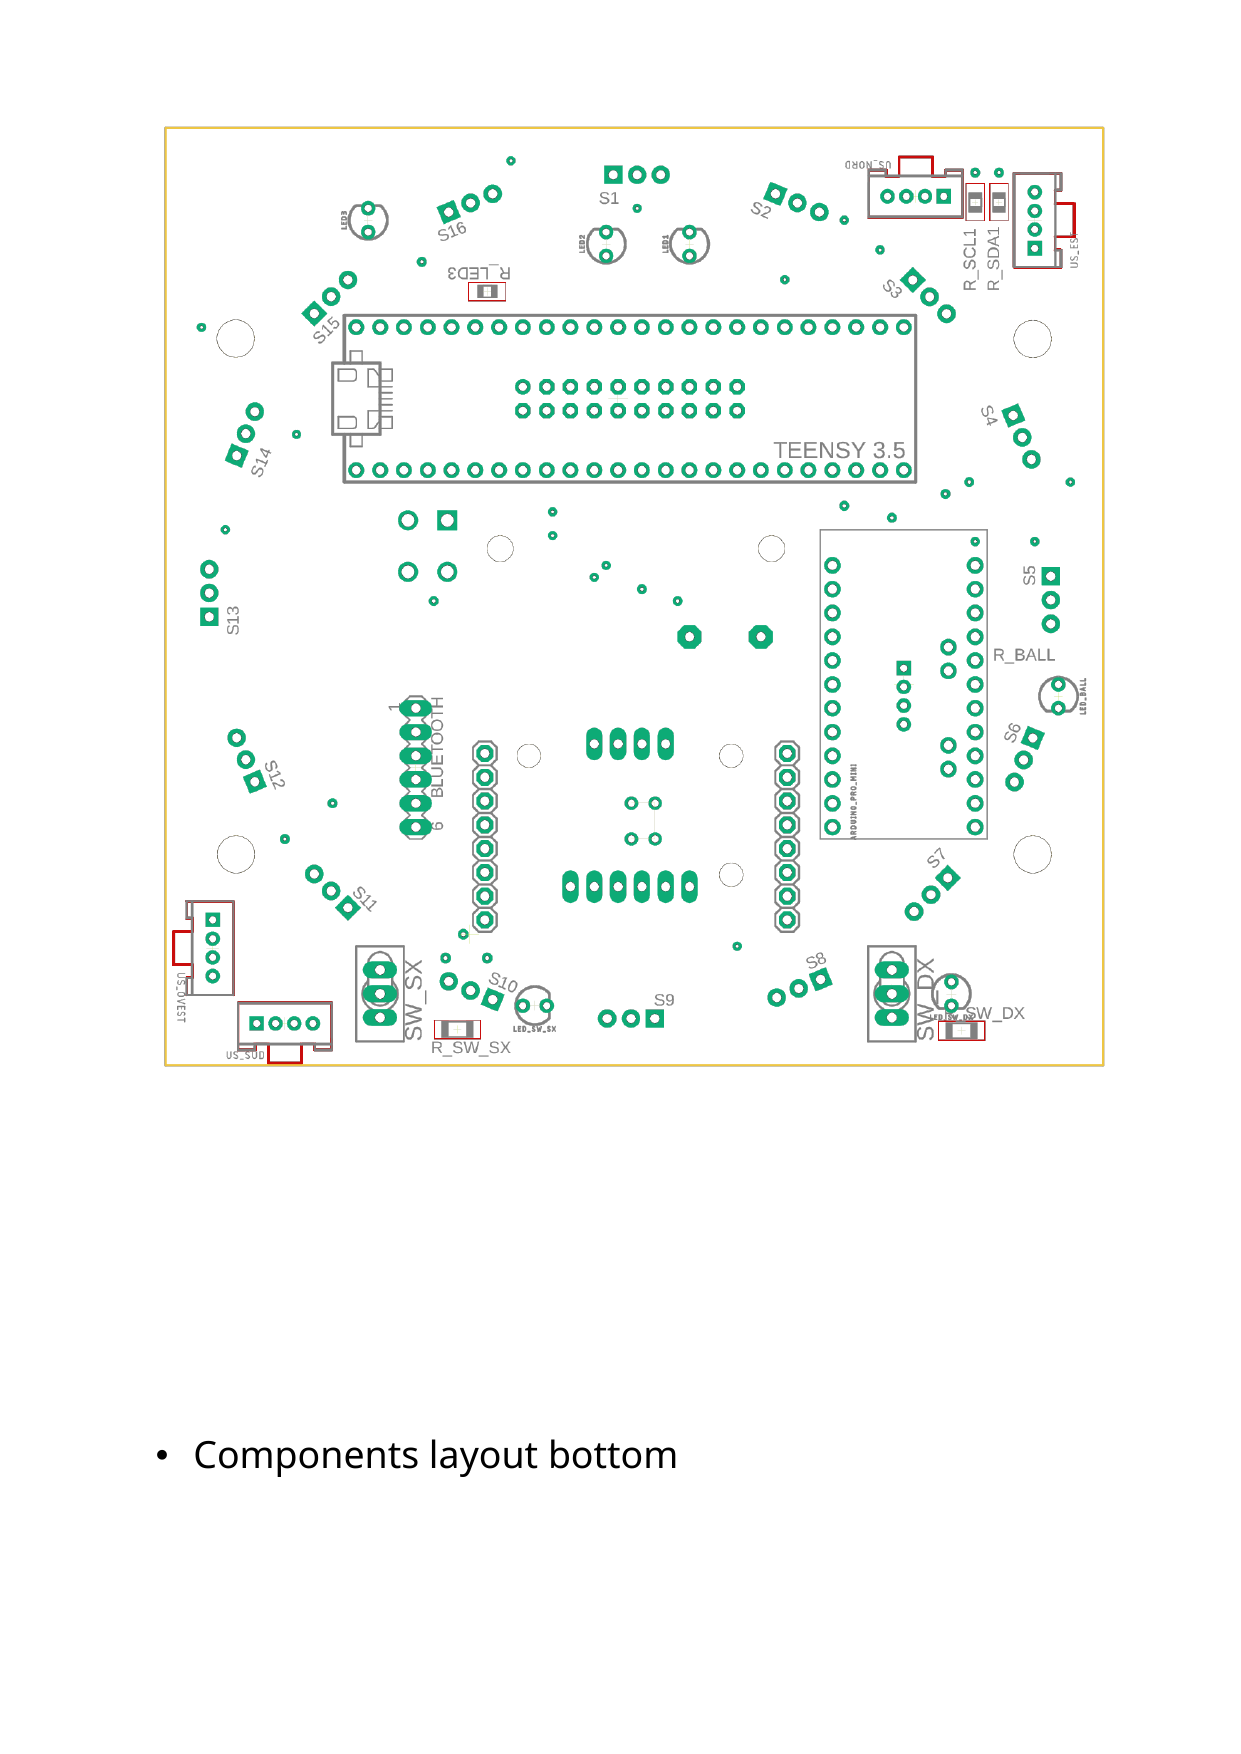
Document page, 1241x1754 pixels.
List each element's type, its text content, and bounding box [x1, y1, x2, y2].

picture [118, 90, 1123, 1088]
list Components layout bottom [156, 1428, 1122, 1479]
